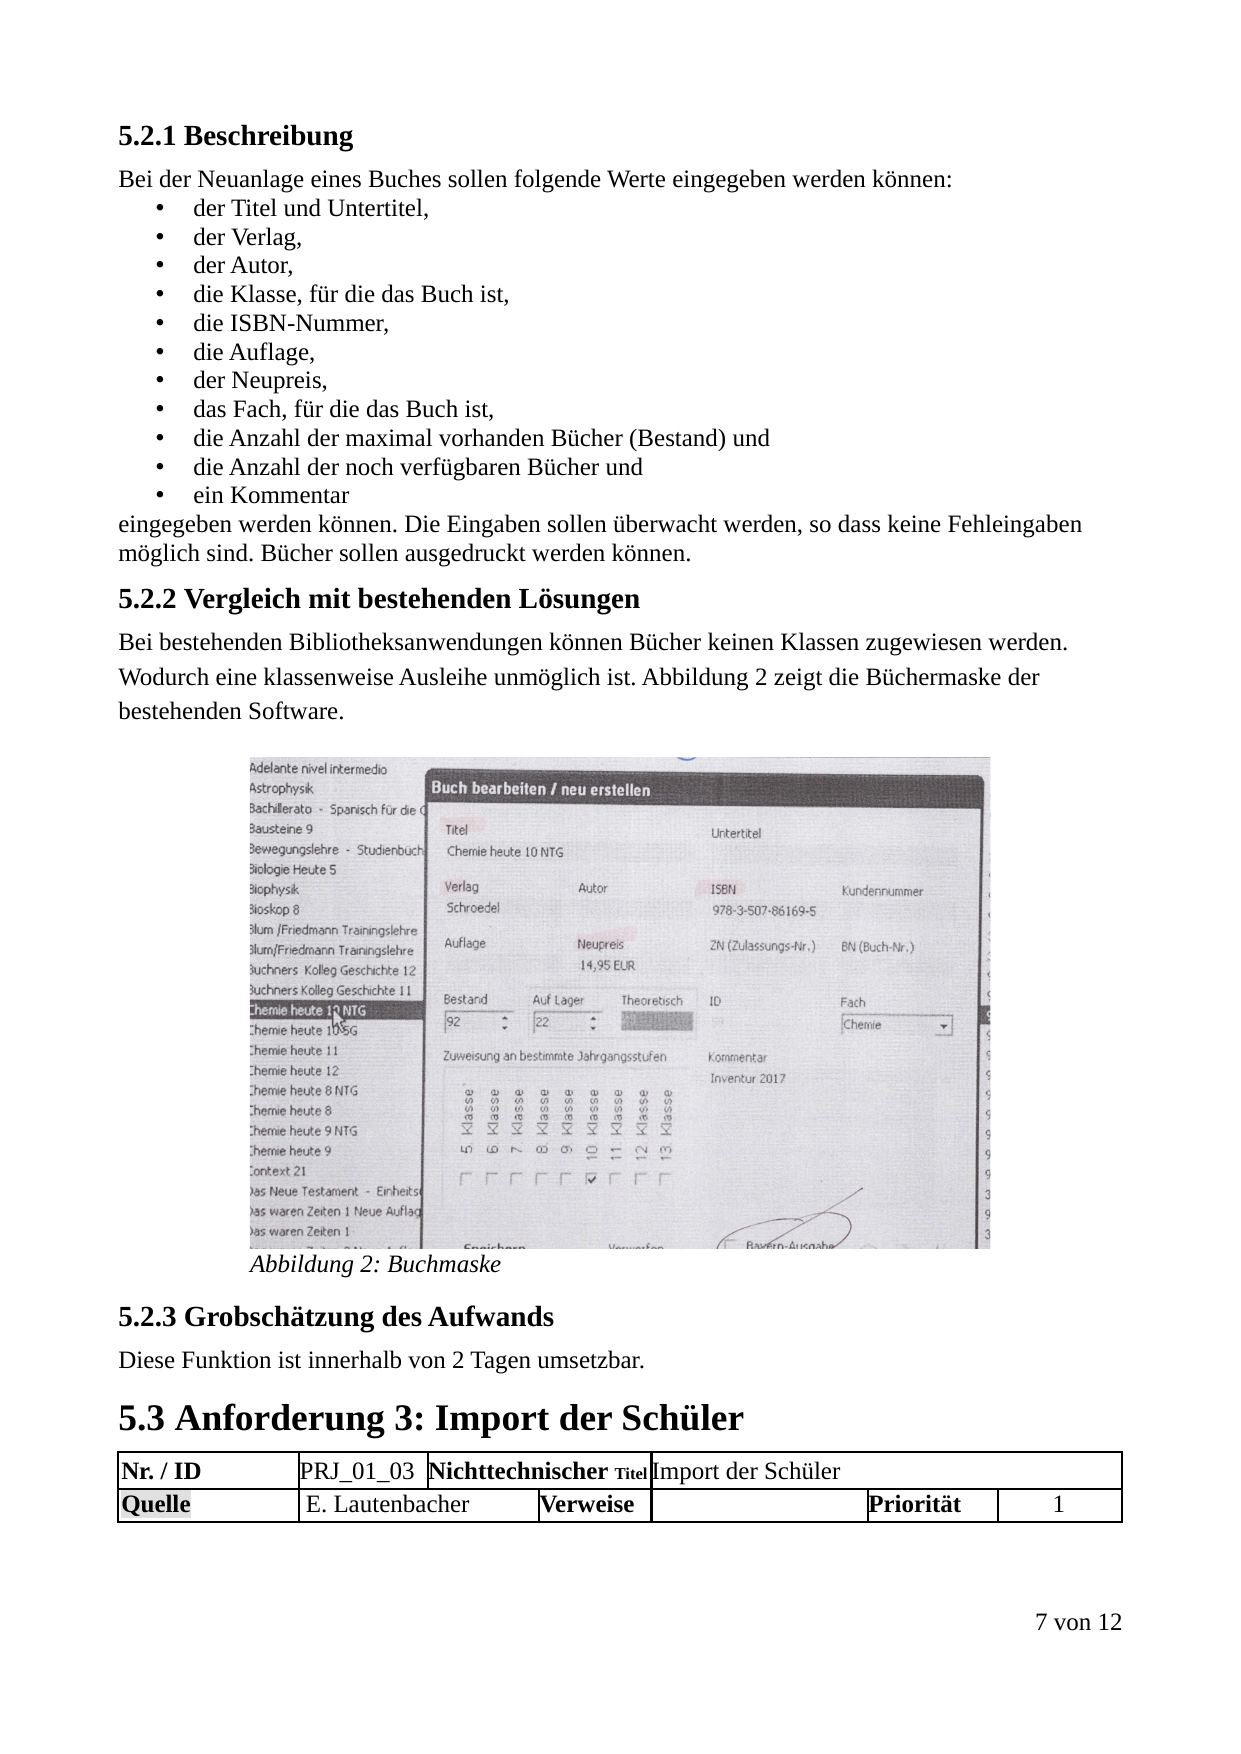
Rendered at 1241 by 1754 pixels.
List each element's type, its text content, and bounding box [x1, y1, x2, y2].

list die Auflage, [156, 337, 1122, 365]
picture [249, 757, 991, 1249]
list die Anzahl der noch verfügbaren Bücher und [156, 452, 1122, 480]
table_header Nr. / ID [119, 1453, 298, 1487]
table_cell E. Lautenbacher [300, 1490, 538, 1521]
list der Titel und Untertitel, [156, 193, 1122, 222]
list die ISBN-Nummer, [156, 308, 1122, 337]
text Bei der Neuanlage eines Buches sollen folgende Werte eingegeben werden können: [118, 164, 1122, 193]
subtitle 5.2.2 Vergleich mit bestehenden Lösungen [118, 581, 1122, 615]
list die Anzahl der maximal vorhanden Bücher (Bestand) und [156, 423, 1122, 452]
table_header Nichttechnischer Titel [429, 1453, 650, 1487]
table_cell [118, 1523, 299, 1528]
table_cell [868, 1523, 998, 1528]
subtitle 5.3 Anforderung 3: Import der Schüler [118, 1395, 1122, 1438]
table_cell [299, 1523, 428, 1528]
list das Fach, für die das Buch ist, [156, 394, 1122, 423]
text eingegeben werden können. Die Eingaben sollen überwacht werden, so dass keine Fehleingaben möglich sind. Bücher sollen ausgedruckt werden können. [118, 509, 1122, 567]
list der Neupreis, [156, 365, 1122, 394]
subtitle 5.2.3 Grobschätzung des Aufwands [118, 1299, 1122, 1333]
table_cell Priorität [869, 1490, 997, 1521]
table_cell 1 [999, 1490, 1121, 1521]
table_cell [653, 1490, 867, 1521]
list der Verlag, [156, 222, 1122, 250]
text Bei bestehenden Bibliotheksanwendungen können Bücher keinen Klassen zugewiesen werden. Wodurch eine klassenweise Ausleihe unmöglich ist. Abbildung 2 zeigt die Büchermaske der bestehenden Software. [118, 627, 1122, 725]
list der Autor, [156, 250, 1122, 279]
text Abbildung 2: Buchmaske [250, 1249, 991, 1278]
table_cell [428, 1523, 539, 1528]
table_cell [539, 1523, 651, 1528]
table_header Import der Schüler [653, 1453, 1121, 1487]
text Diese Funktion ist innerhalb von 2 Tagen umsetzbar. [118, 1346, 1122, 1374]
list ein Kommentar [156, 480, 1122, 509]
table_cell Verweise [540, 1490, 650, 1521]
table_header PRJ_01_03 [300, 1453, 427, 1487]
table_cell [998, 1523, 1122, 1528]
list die Klasse, für die das Buch ist, [156, 279, 1122, 308]
subtitle 5.2.1 Beschreibung [118, 118, 1122, 152]
table_cell Quelle [119, 1490, 298, 1521]
table_cell [651, 1523, 868, 1528]
